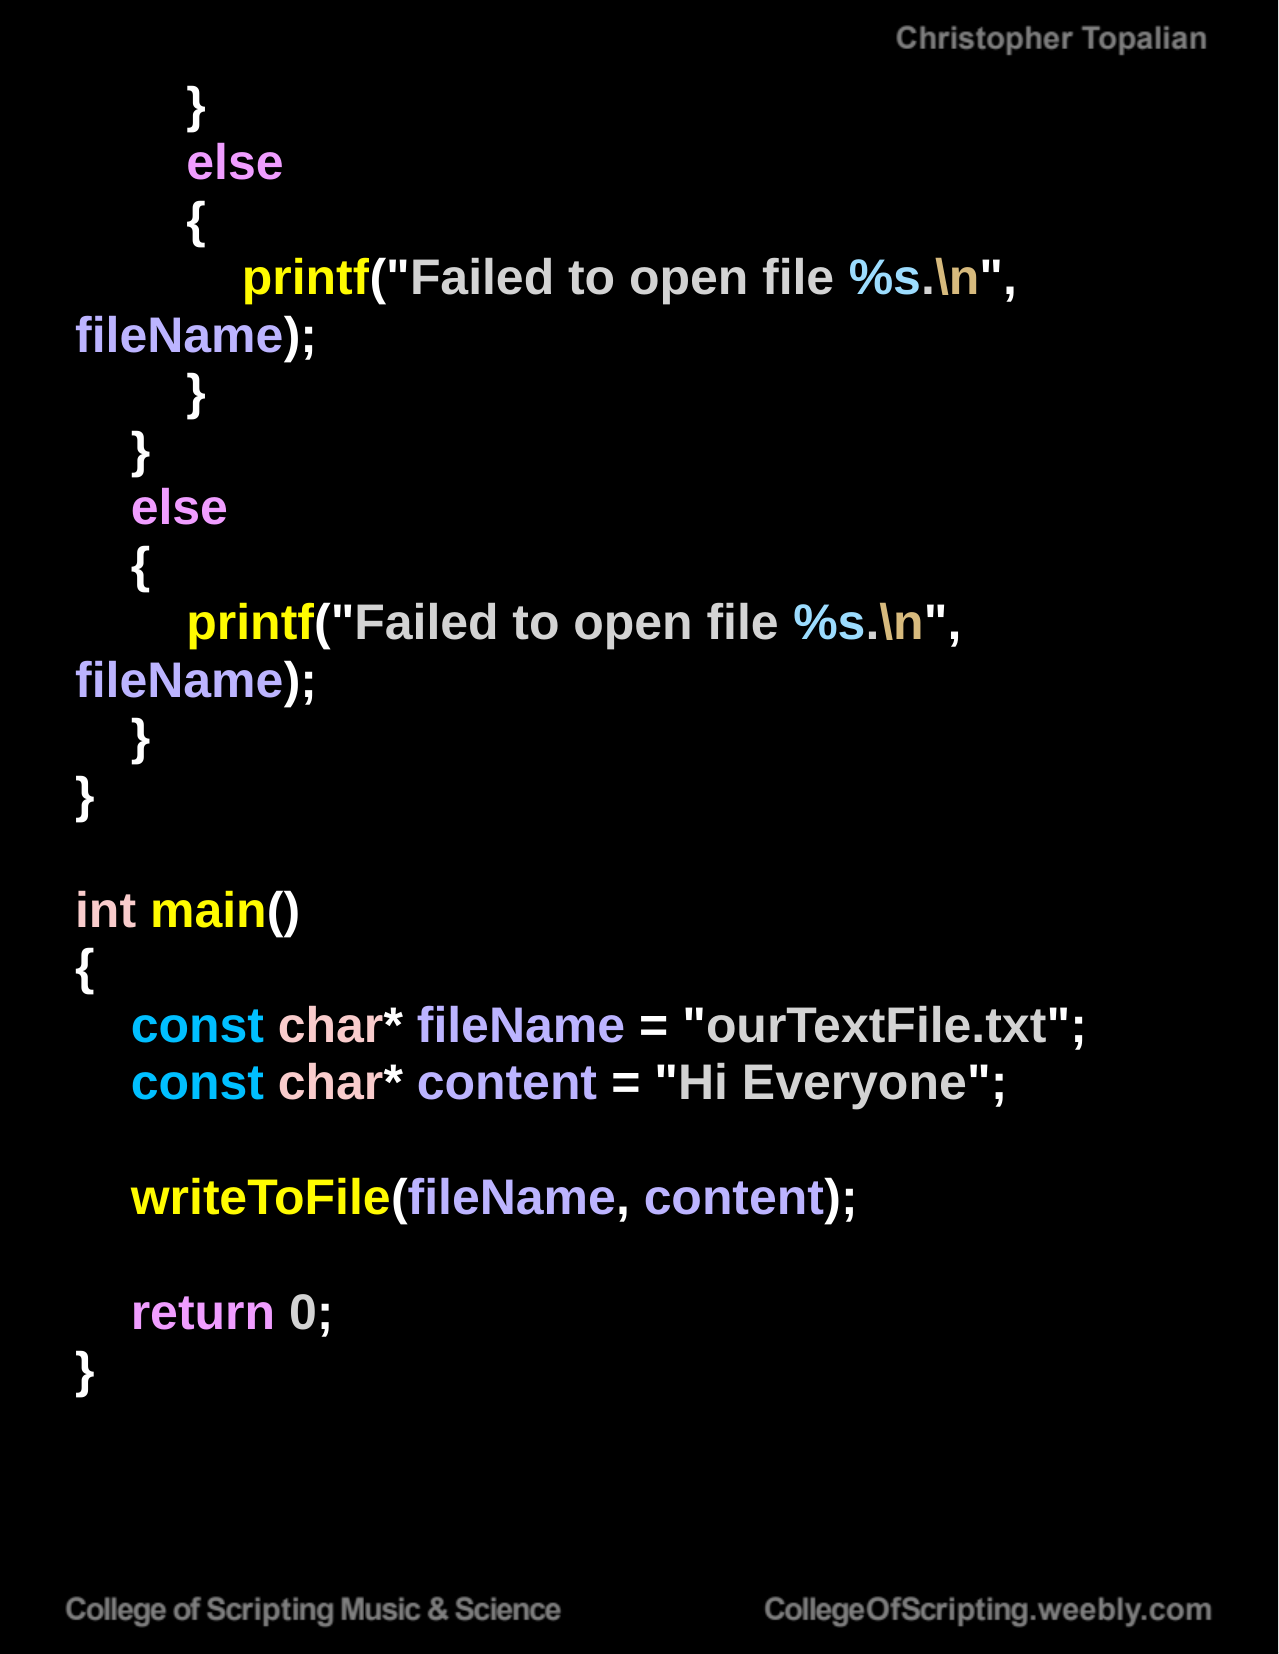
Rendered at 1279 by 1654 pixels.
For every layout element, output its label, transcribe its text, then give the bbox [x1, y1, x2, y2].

text } [75, 75, 1203, 132]
text } [75, 362, 1203, 420]
text } [75, 707, 1203, 765]
text else [75, 132, 1203, 190]
text } [75, 765, 1203, 822]
text } [75, 1340, 1203, 1397]
text int main() [75, 880, 1203, 937]
text { [75, 190, 1203, 247]
text writeToFile(fileName, content); [75, 1167, 1203, 1225]
text printf("Failed to open file %s.\n", fileName); [75, 247, 1203, 362]
text const char* content = "Hi Everyone"; [75, 1052, 1203, 1110]
text { [75, 937, 1203, 995]
text else [75, 477, 1203, 535]
text { [75, 535, 1203, 592]
text printf("Failed to open file %s.\n", fileName); [75, 592, 1203, 707]
text } [75, 420, 1203, 477]
text return 0; [75, 1282, 1203, 1340]
text const char* fileName = "ourTextFile.txt"; [75, 995, 1203, 1052]
